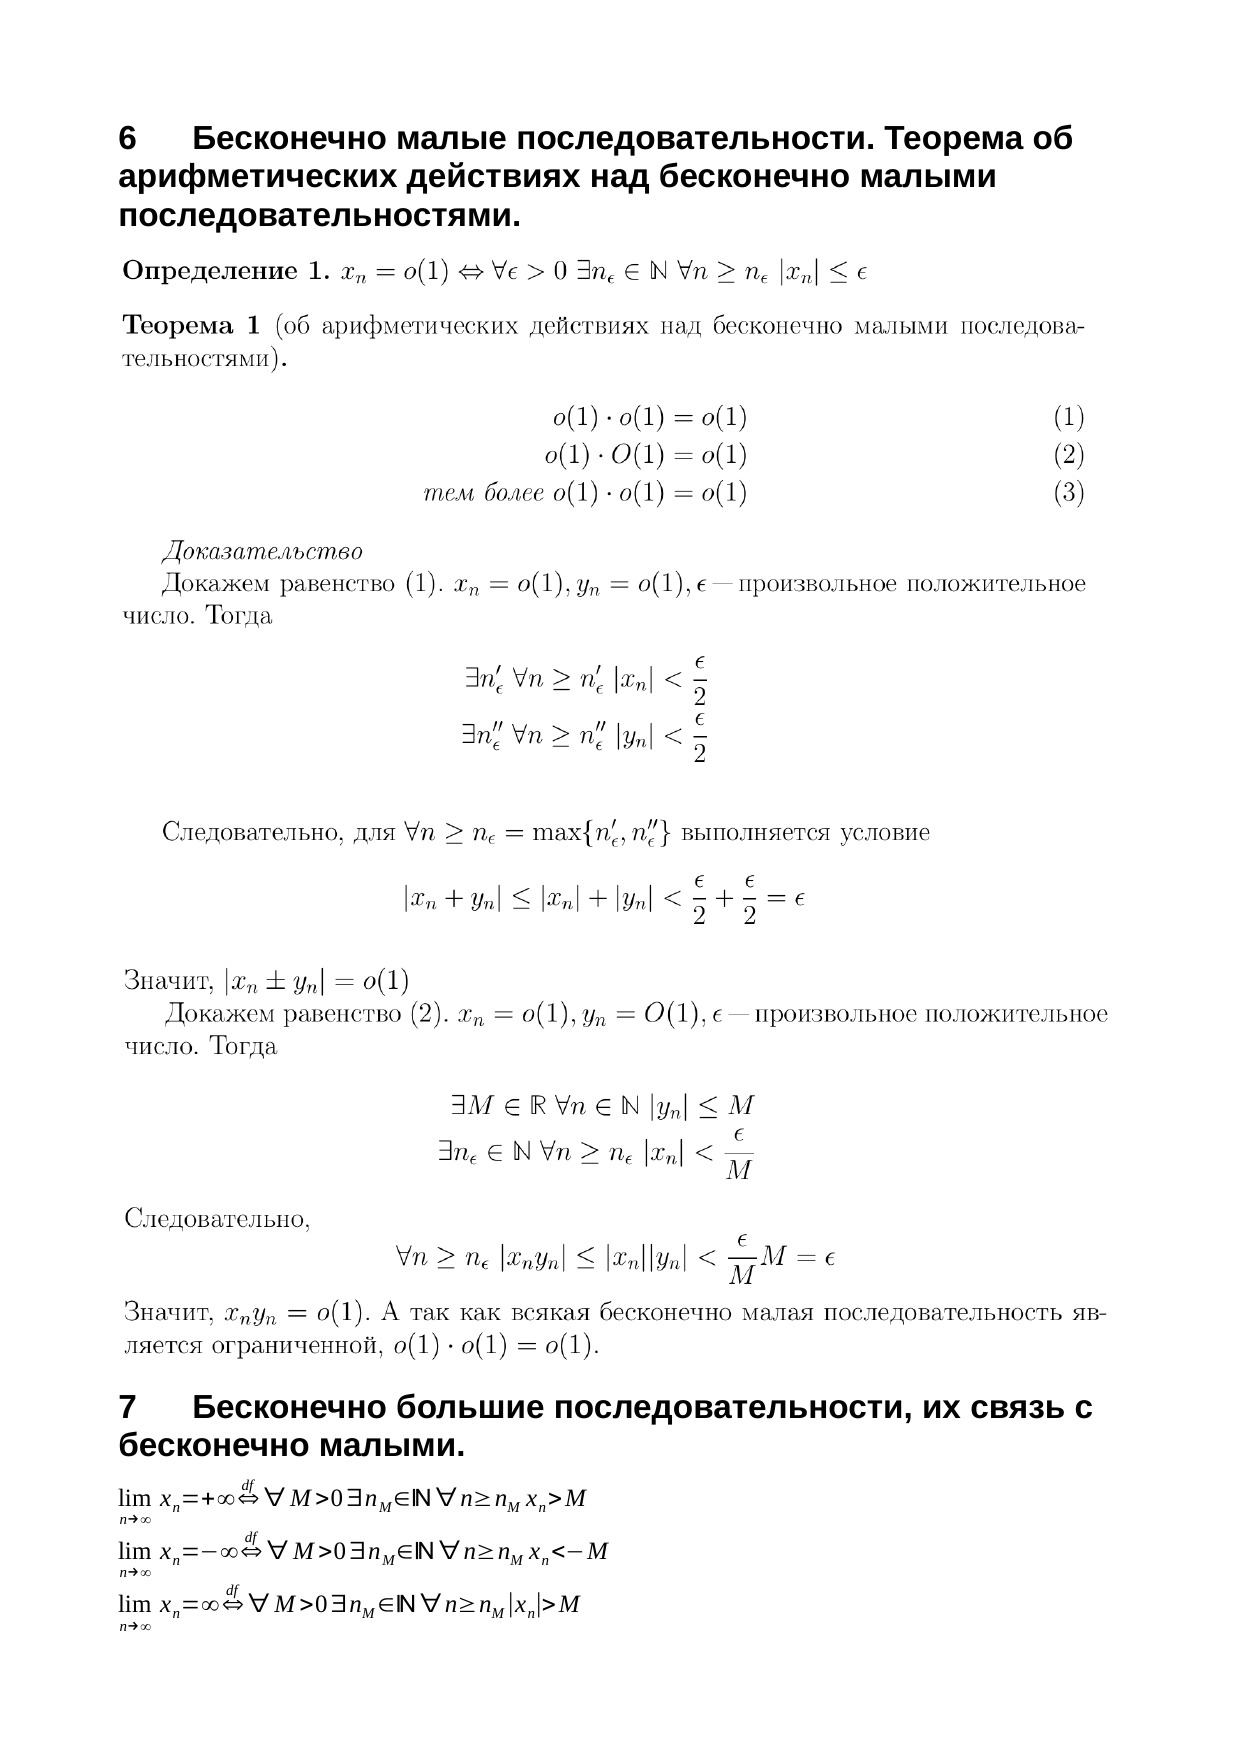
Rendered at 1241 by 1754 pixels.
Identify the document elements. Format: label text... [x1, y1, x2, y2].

subtitle Бесконечно малые последовательности. Теорема об арифметических действиях над бесконечно малыми последовательностями. [118, 118, 1122, 233]
subtitle Бесконечно большие последовательности, их связь с бесконечно малыми. [118, 1387, 1122, 1464]
picture [118, 246, 1123, 1367]
